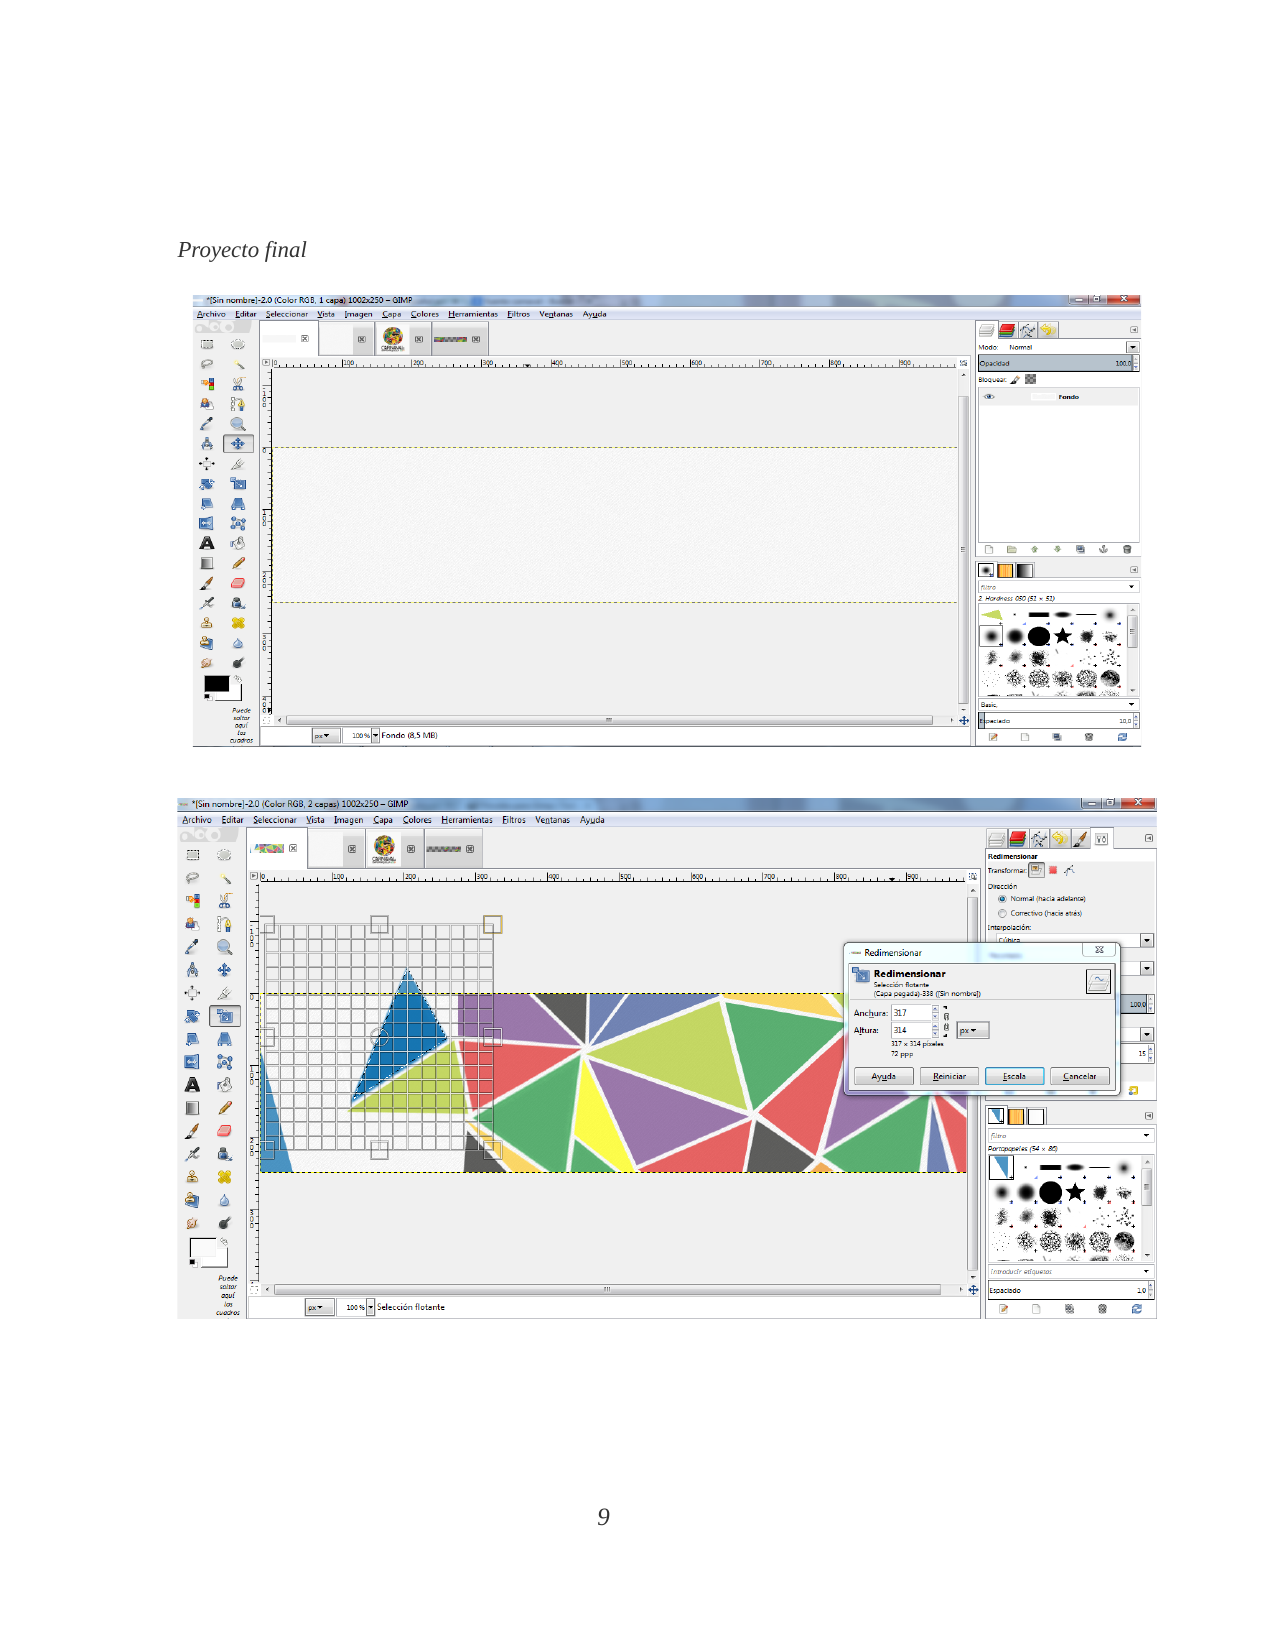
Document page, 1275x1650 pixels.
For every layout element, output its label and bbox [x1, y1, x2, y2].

picture [192, 295, 1142, 747]
picture [177, 798, 1157, 1319]
